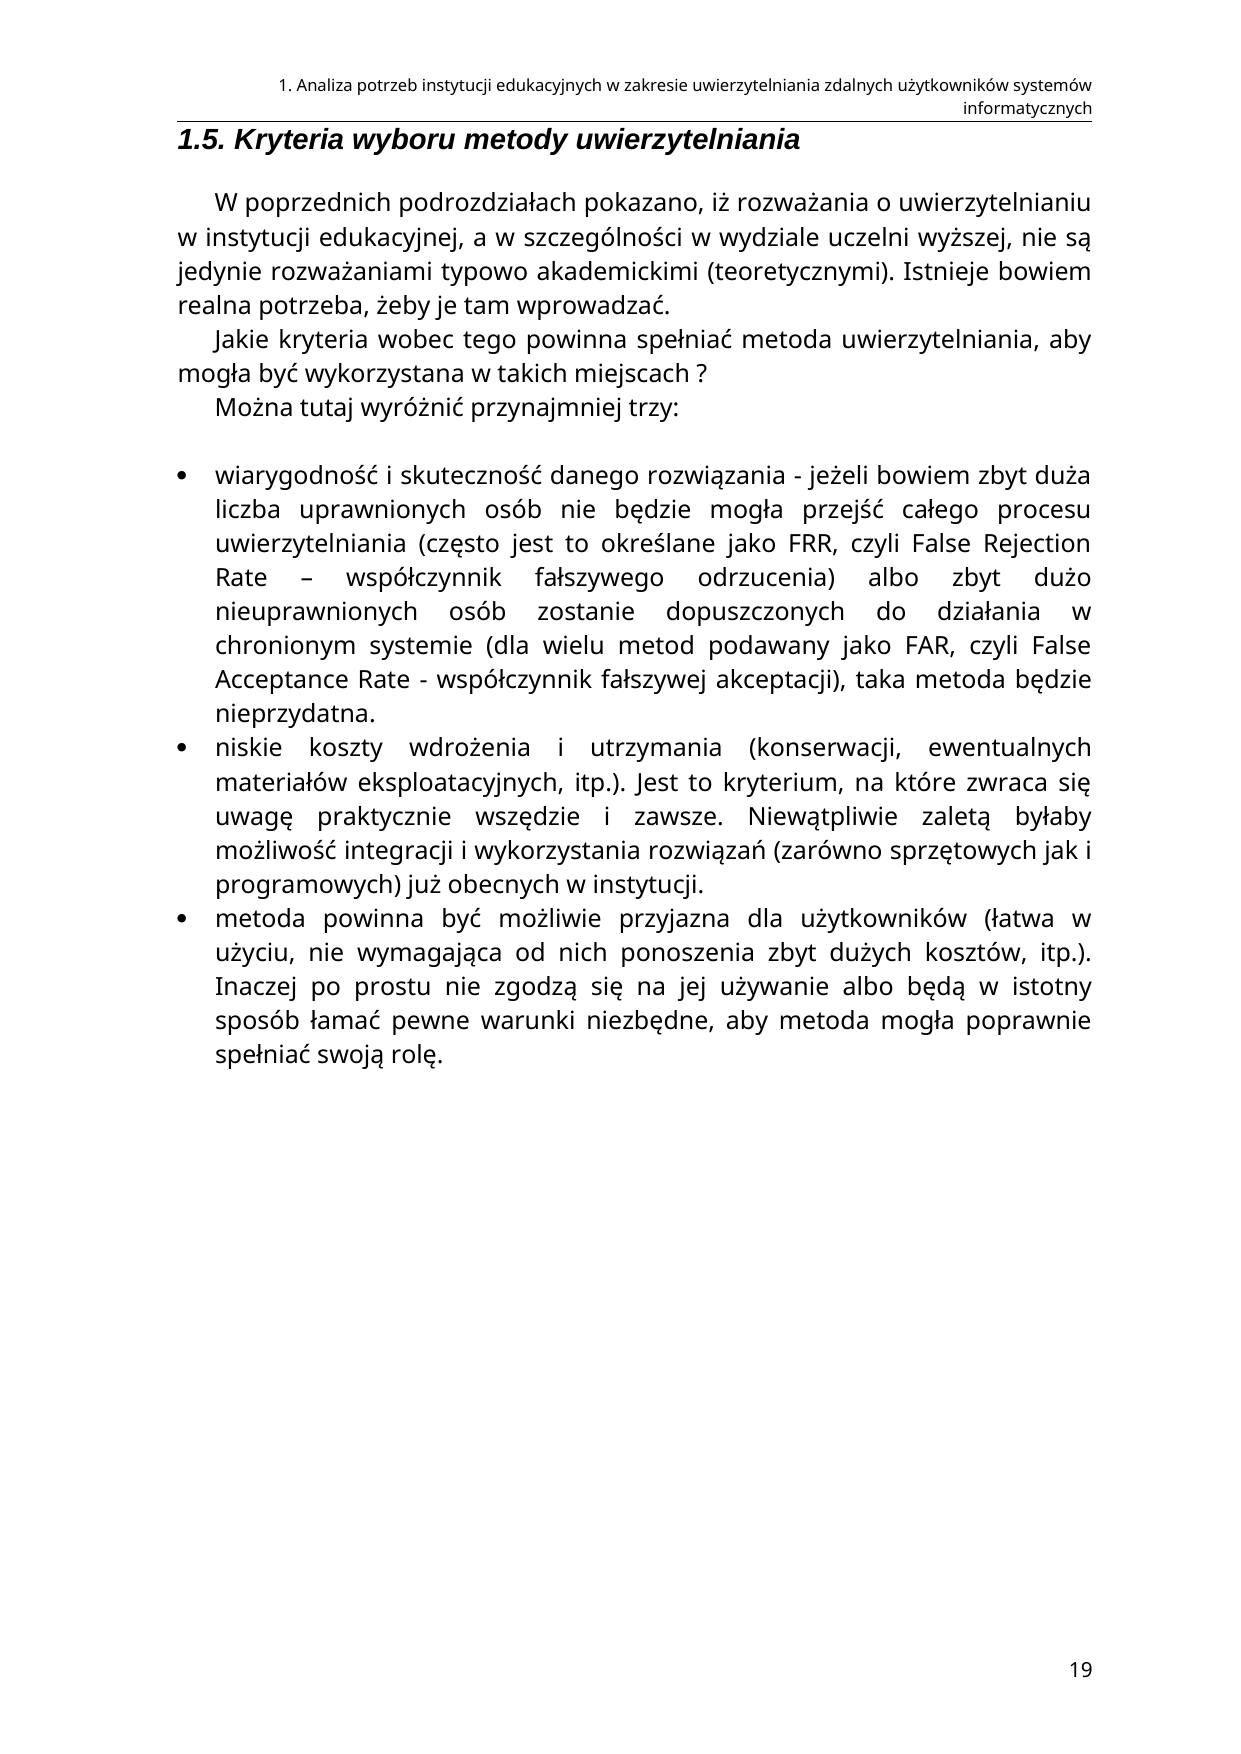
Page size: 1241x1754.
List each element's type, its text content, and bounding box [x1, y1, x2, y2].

list niskie koszty wdrożenia i utrzymania (konserwacji, ewentualnych materiałów eksploatacyjnych, itp.). Jest to kryterium, na które zwraca się uwagę praktycznie wszędzie i zawsze. Niewątpliwie zaletą byłaby możliwość integracji i wykorzystania rozwiązań (zarówno sprzętowych jak i programowych) już obecnych w instytucji. [177, 730, 1092, 900]
text Można tutaj wyróżnić przynajmniej trzy: [177, 389, 1092, 423]
text W poprzednich podrozdziałach pokazano, iż rozważania o uwierzytelnianiu w instytucji edukacyjnej, a w szczególności w wydziale uczelni wyższej, nie są jedynie rozważaniami typowo akademickimi (teoretycznymi). Istnieje bowiem realna potrzeba, żeby je tam wprowadzać. [177, 185, 1092, 321]
list wiarygodność i skuteczność danego rozwiązania - jeżeli bowiem zbyt duża liczba uprawnionych osób nie będzie mogła przejść całego procesu uwierzytelniania (często jest to określane jako FRR, czyli False Rejection Rate – współczynnik fałszywego odrzucenia) albo zbyt dużo nieuprawnionych osób zostanie dopuszczonych do działania w chronionym systemie (dla wielu metod podawany jako FAR, czyli False Acceptance Rate - współczynnik fałszywej akceptacji), taka metoda będzie nieprzydatna. [177, 458, 1092, 730]
subtitle 1.5. Kryteria wyboru metody uwierzytelniania [177, 122, 1092, 156]
list metoda powinna być możliwie przyjazna dla użytkowników (łatwa w użyciu, nie wymagająca od nich ponoszenia zbyt dużych kosztów, itp.). Inaczej po prostu nie zgodzą się na jej używanie albo będą w istotny sposób łamać pewne warunki niezbędne, aby metoda mogła poprawnie spełniać swoją rolę. [177, 900, 1092, 1071]
text Jakie kryteria wobec tego powinna spełniać metoda uwierzytelniania, aby mogła być wykorzystana w takich miejscach ? [177, 321, 1092, 389]
